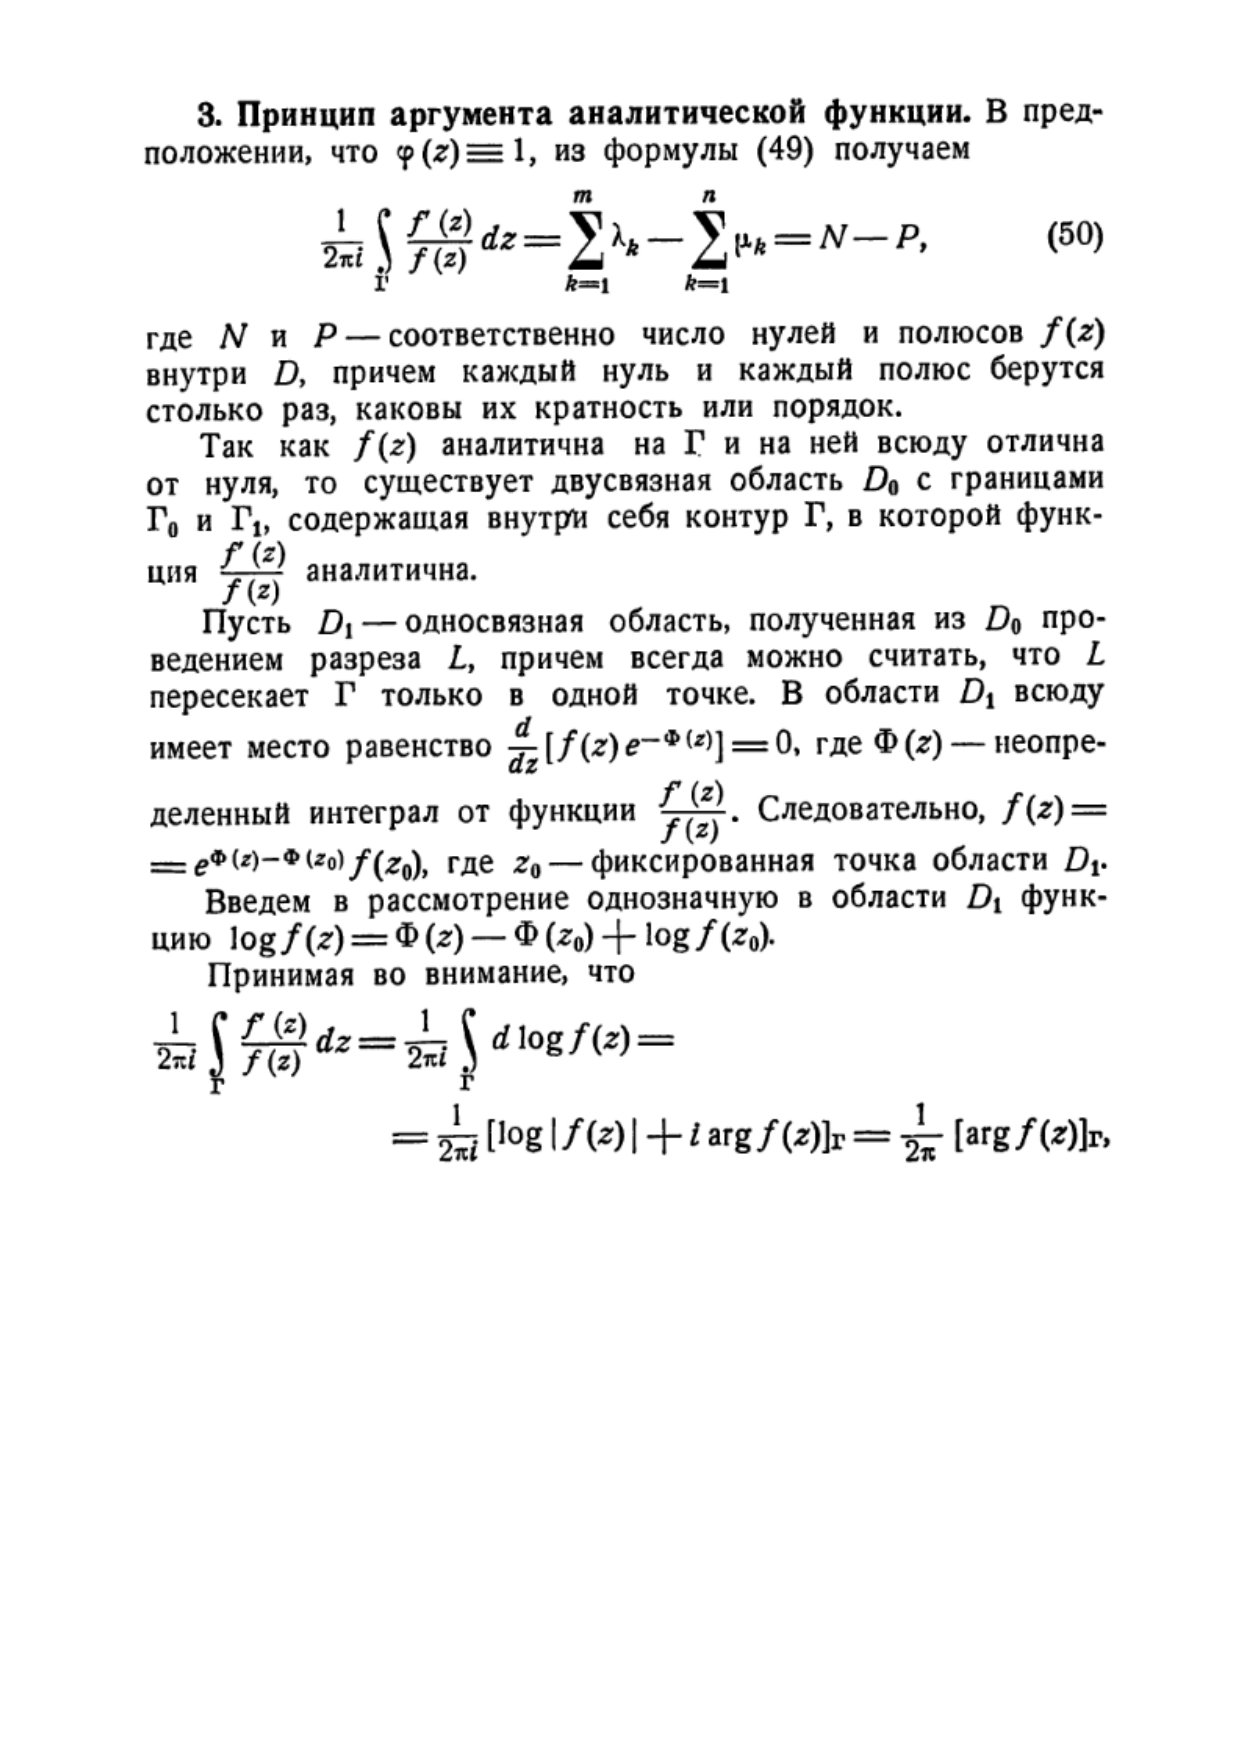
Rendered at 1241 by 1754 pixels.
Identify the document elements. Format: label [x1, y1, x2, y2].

picture [121, 76, 1133, 1196]
